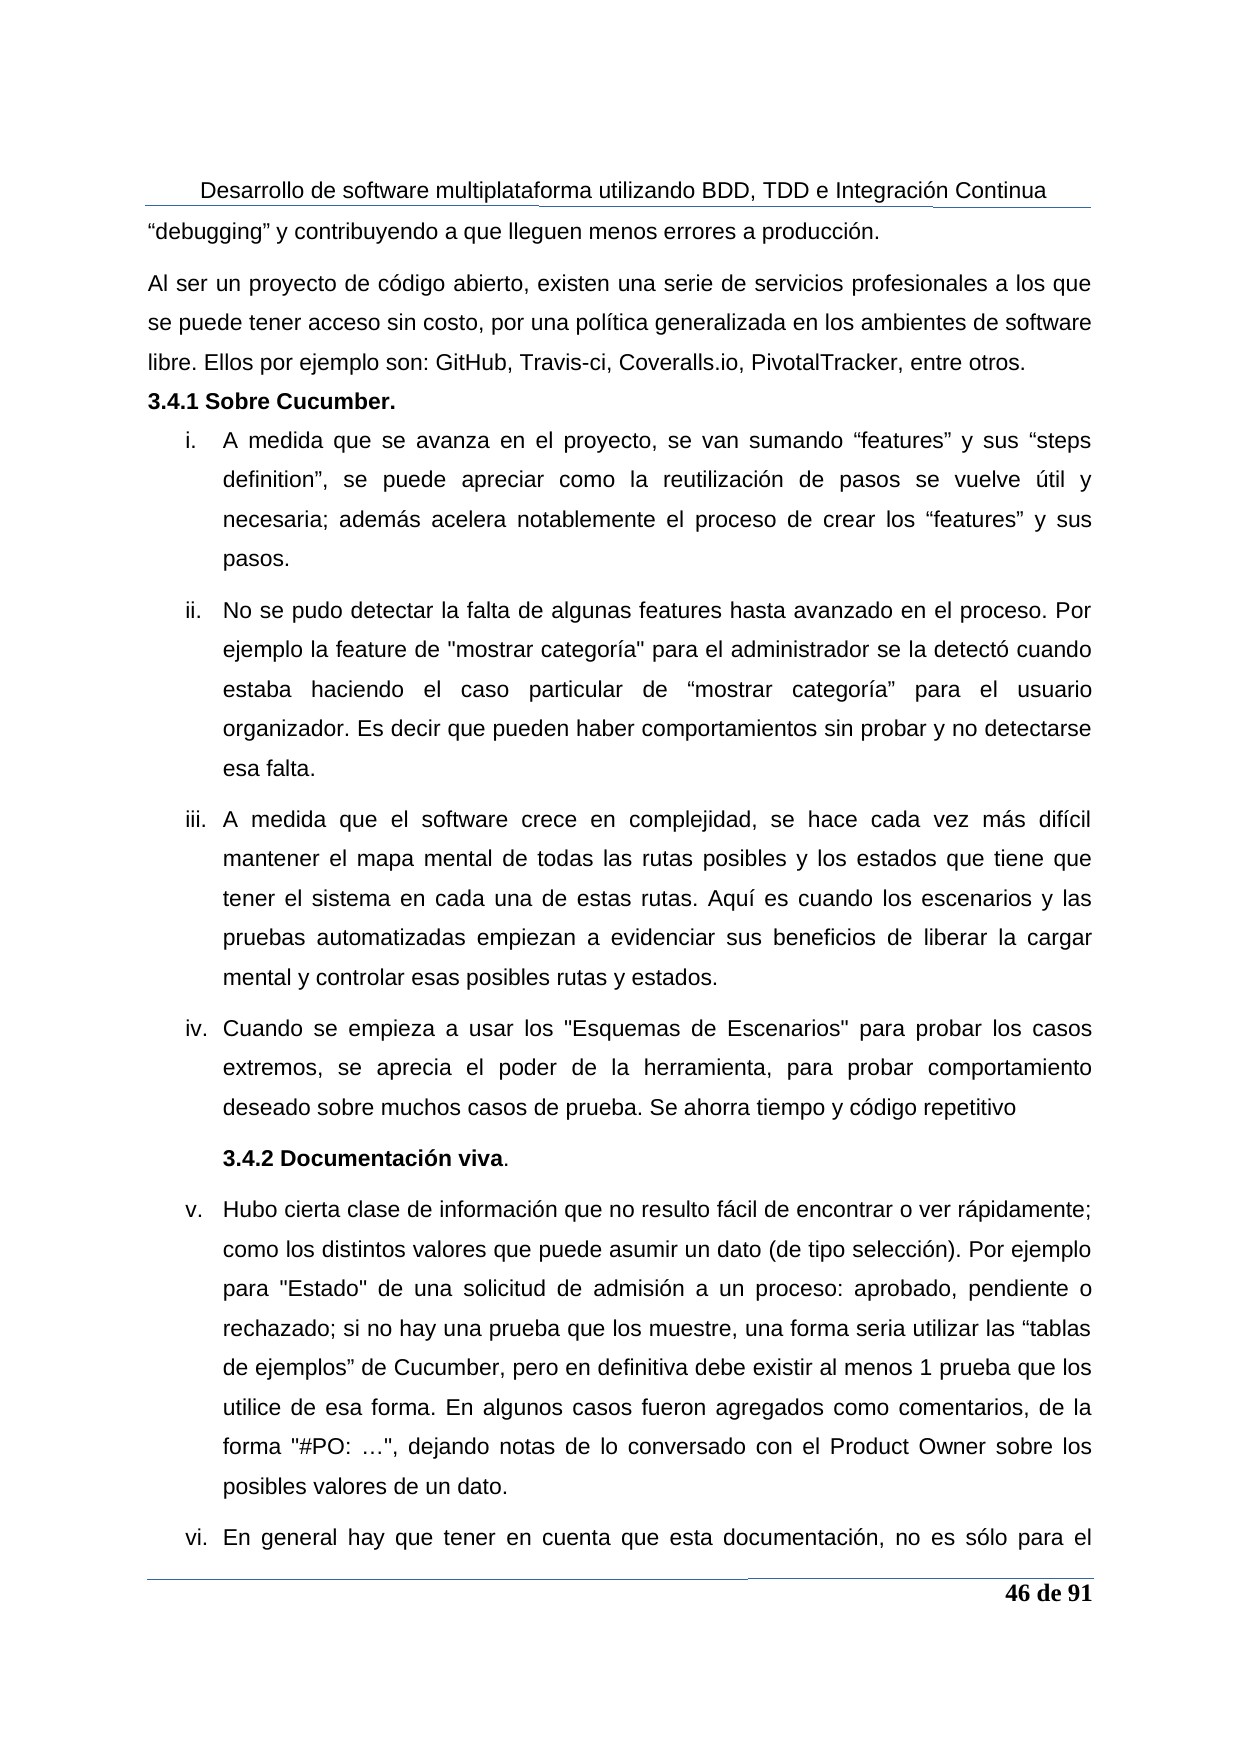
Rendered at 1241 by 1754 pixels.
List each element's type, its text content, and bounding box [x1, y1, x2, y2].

list No se pudo detectar la falta de algunas features hasta avanzado en el proceso. Por ejemplo la feature de "mostrar categoría" para el administrador se la detectó cuando estaba haciendo el caso particular de “mostrar categoría” para el usuario organizador. Es decir que pueden haber comportamientos sin probar y no detectarse esa falta. [185, 597, 1093, 781]
text 3.4.1 Sobre Cucumber. [148, 388, 1093, 414]
list En general hay que tener en cuenta que esta documentación, no es sólo para el [185, 1524, 1093, 1550]
text Al ser un proyecto de código abierto, existen una serie de servicios profesionales a los que se puede tener acceso sin costo, por una política generalizada en los ambientes de software libre. Ellos por ejemplo son: GitHub, Travis-ci, Coveralls.io, PivotalTracker, entre otros. [148, 269, 1093, 375]
text “debugging” y contribuyendo a que lleguen menos errores a producción. [148, 218, 1093, 245]
list Cuando se empieza a usar los "Esquemas de Escenarios" para probar los casos extremos, se aprecia el poder de la herramienta, para probar comportamiento deseado sobre muchos casos de prueba. Se ahorra tiempo y código repetitivo [185, 1015, 1093, 1120]
list 3.4.2 Documentación viva. [185, 1145, 1093, 1171]
list Hubo cierta clase de información que no resulto fácil de encontrar o ver rápidamente; como los distintos valores que puede asumir un dato (de tipo selección). Por ejemplo para "Estado" de una solicitud de admisión a un proceso: aprobado, pendiente o rechazado; si no hay una prueba que los muestre, una forma seria utilizar las “tablas de ejemplos” de Cucumber, pero en definitiva debe existir al menos 1 prueba que los utilice de esa forma. En algunos casos fueron agregados como comentarios, de la forma "#PO: …", dejando notas de lo conversado con el Product Owner sobre los posibles valores de un dato. [185, 1196, 1093, 1499]
list A medida que el software crece en complejidad, se hace cada vez más difícil mantener el mapa mental de todas las rutas posibles y los estados que tiene que tener el sistema en cada una de estas rutas. Aquí es cuando los escenarios y las pruebas automatizadas empiezan a evidenciar sus beneficios de liberar la cargar mental y controlar esas posibles rutas y estados. [185, 806, 1093, 990]
list A medida que se avanza en el proyecto, se van sumando “features” y sus “steps definition”, se puede apreciar como la reutilización de pasos se vuelve útil y necesaria; además acelera notablemente el proceso de crear los “features” y sus pasos. [185, 427, 1093, 572]
